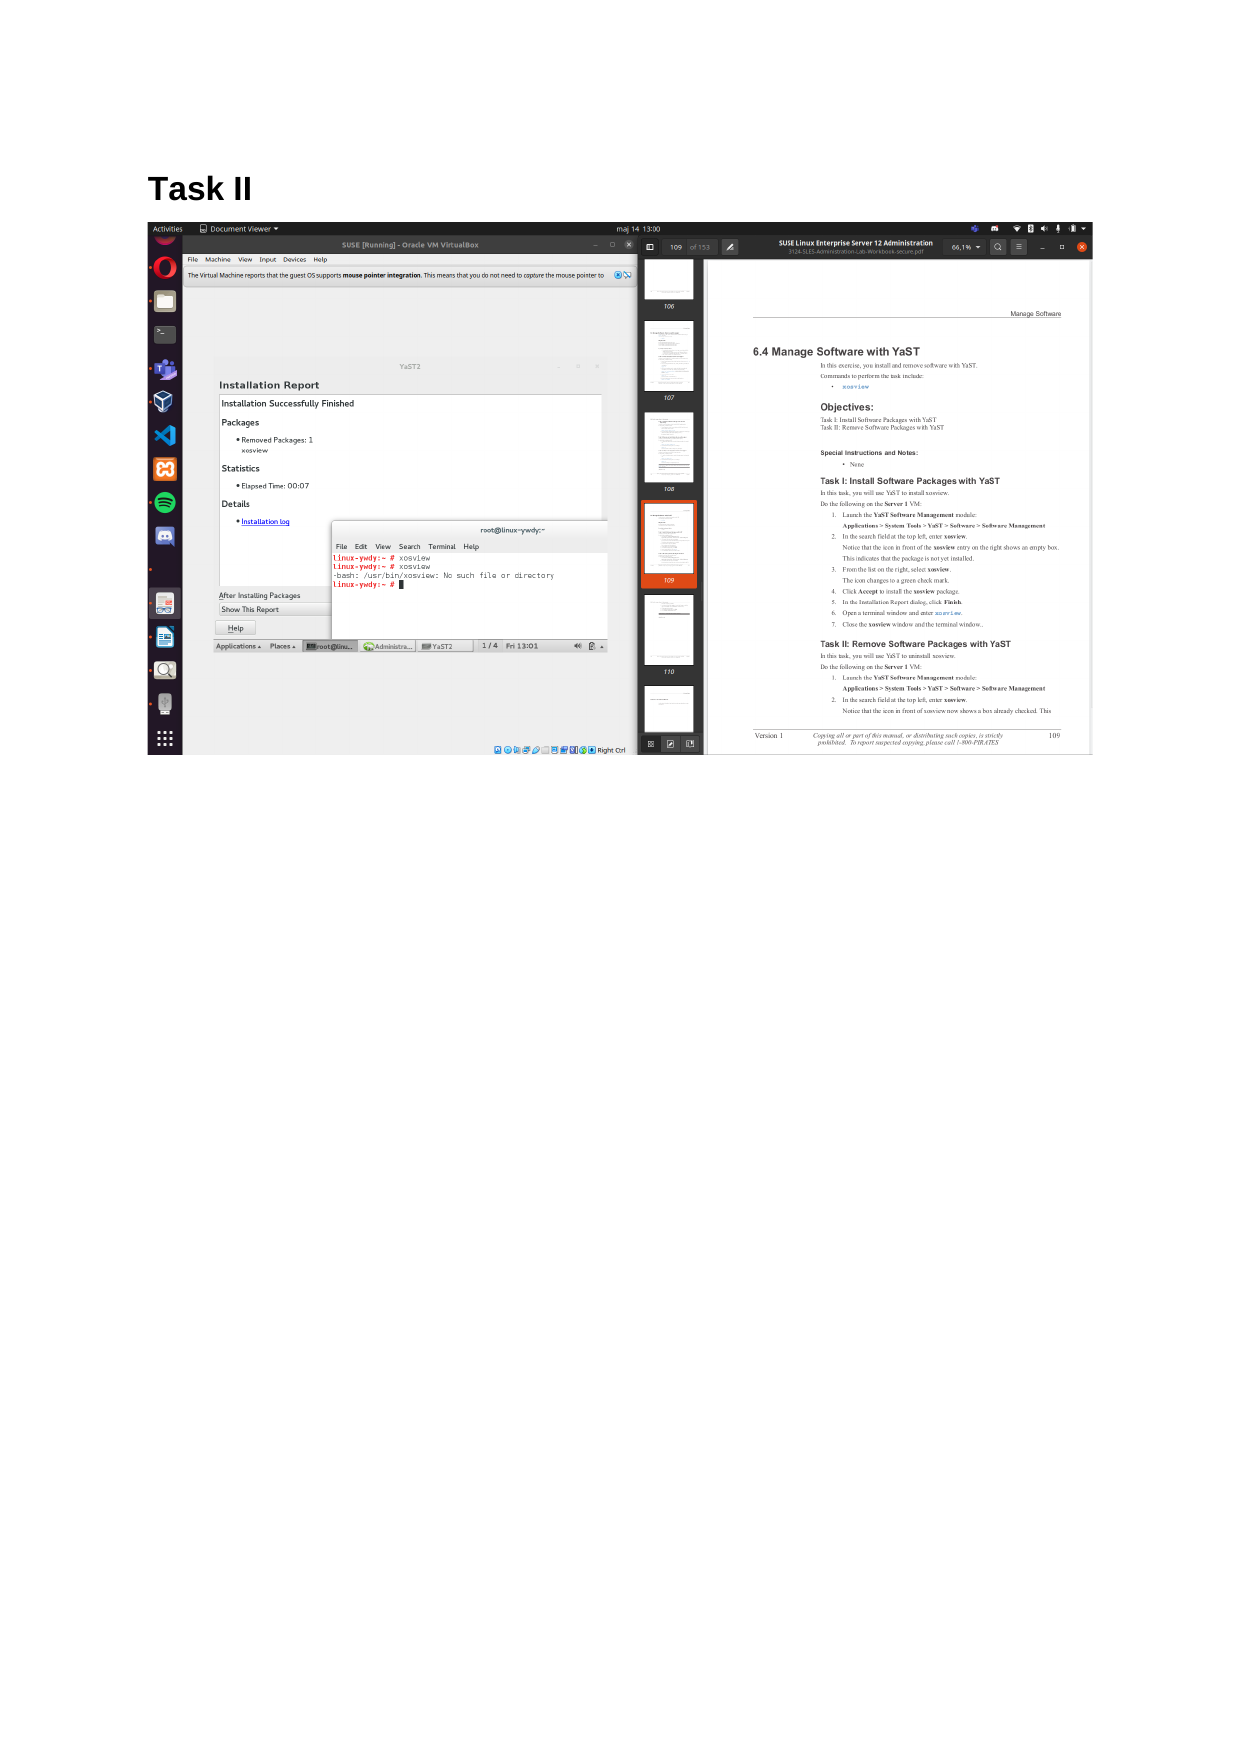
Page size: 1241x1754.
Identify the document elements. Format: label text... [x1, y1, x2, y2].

picture [147, 222, 1093, 755]
subtitle Task II [148, 168, 1093, 207]
